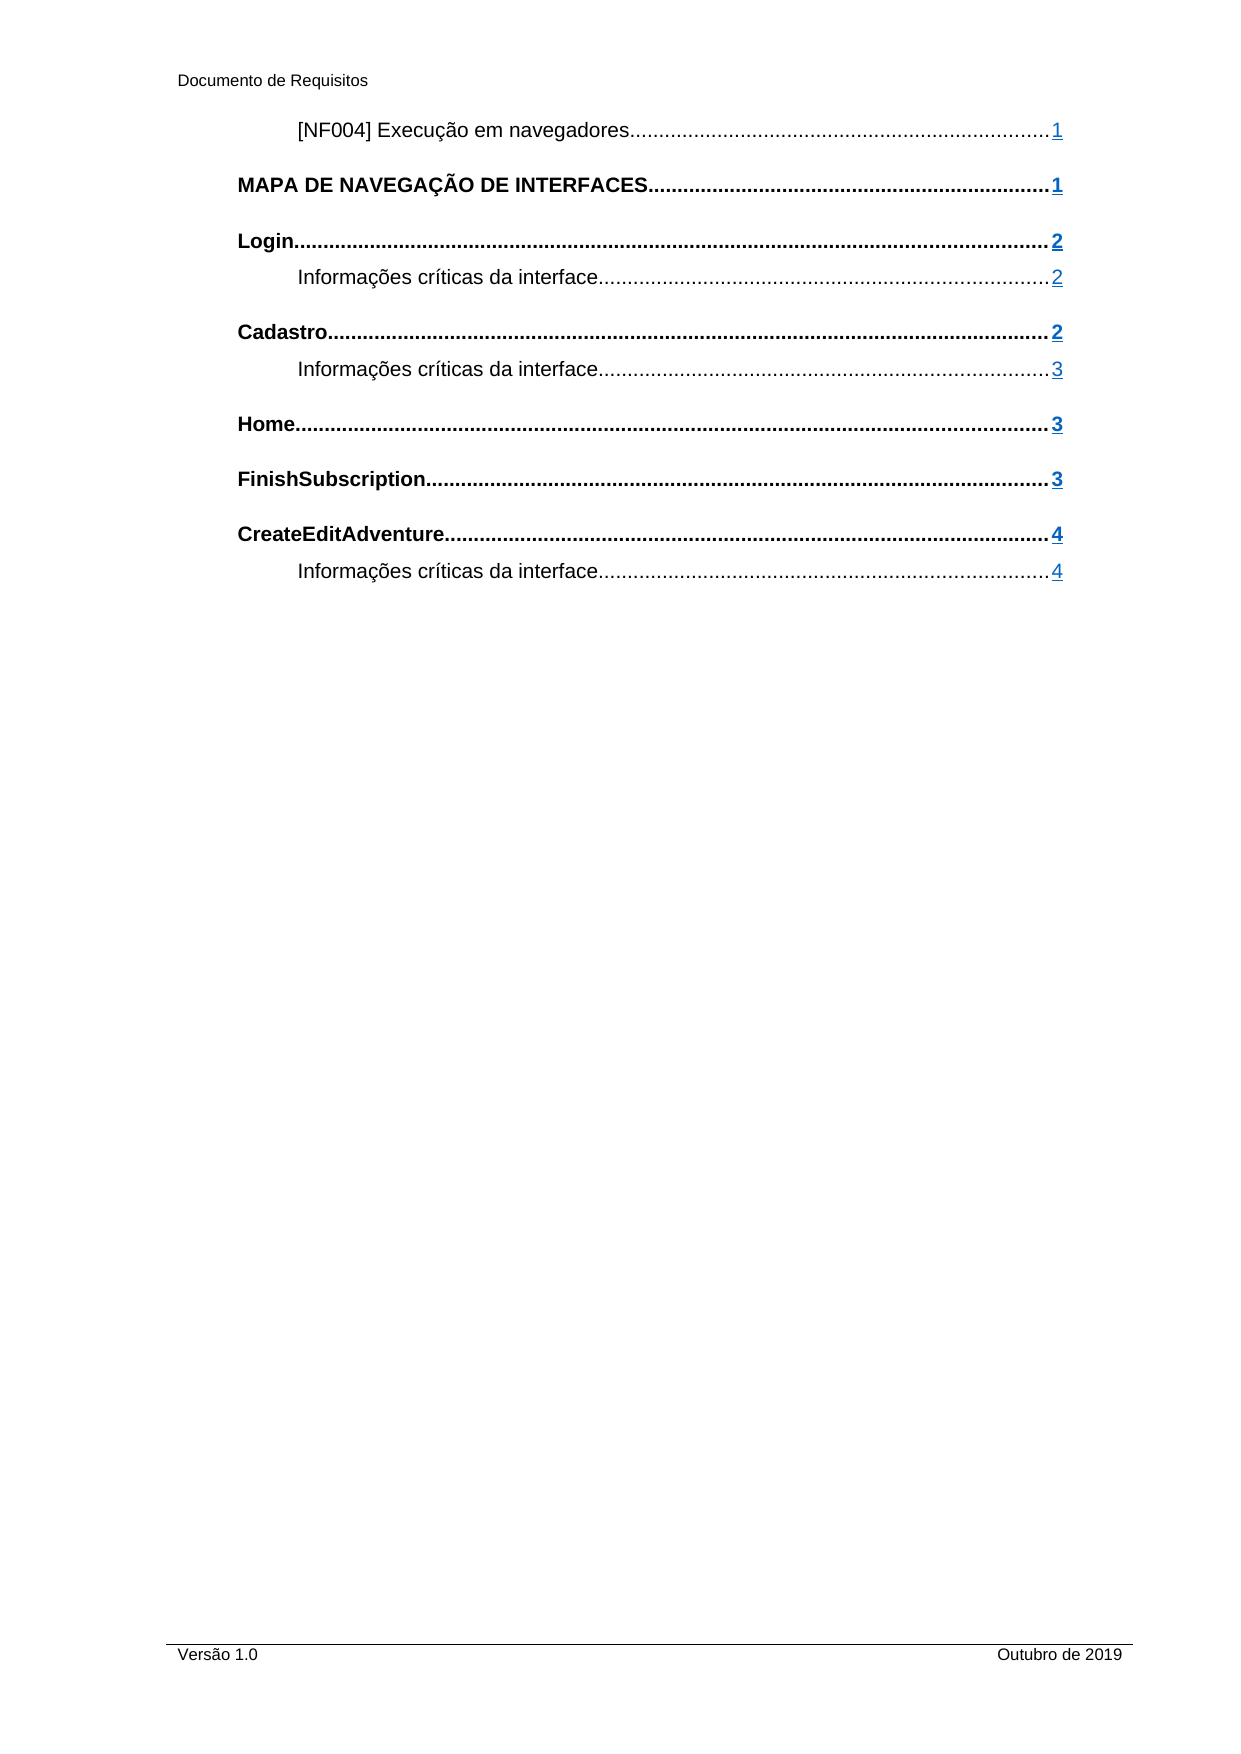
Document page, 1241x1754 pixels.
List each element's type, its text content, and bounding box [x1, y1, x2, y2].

text Informações críticas da interface 2 [297, 265, 1063, 289]
text Home 3 [237, 412, 1063, 436]
text Login 2 [237, 228, 1063, 252]
text MAPA DE NAVEGAÇÃO DE INTERFACES 1 [237, 173, 1063, 197]
text Informações críticas da interface 3 [297, 357, 1063, 381]
text Cadastro 2 [237, 320, 1063, 344]
text [NF004] Execução em navegadores 1 [297, 118, 1063, 142]
text FinishSubscription 3 [237, 467, 1063, 491]
text Informações críticas da interface 4 [297, 559, 1063, 583]
text CreateEditAdventure 4 [237, 522, 1063, 546]
